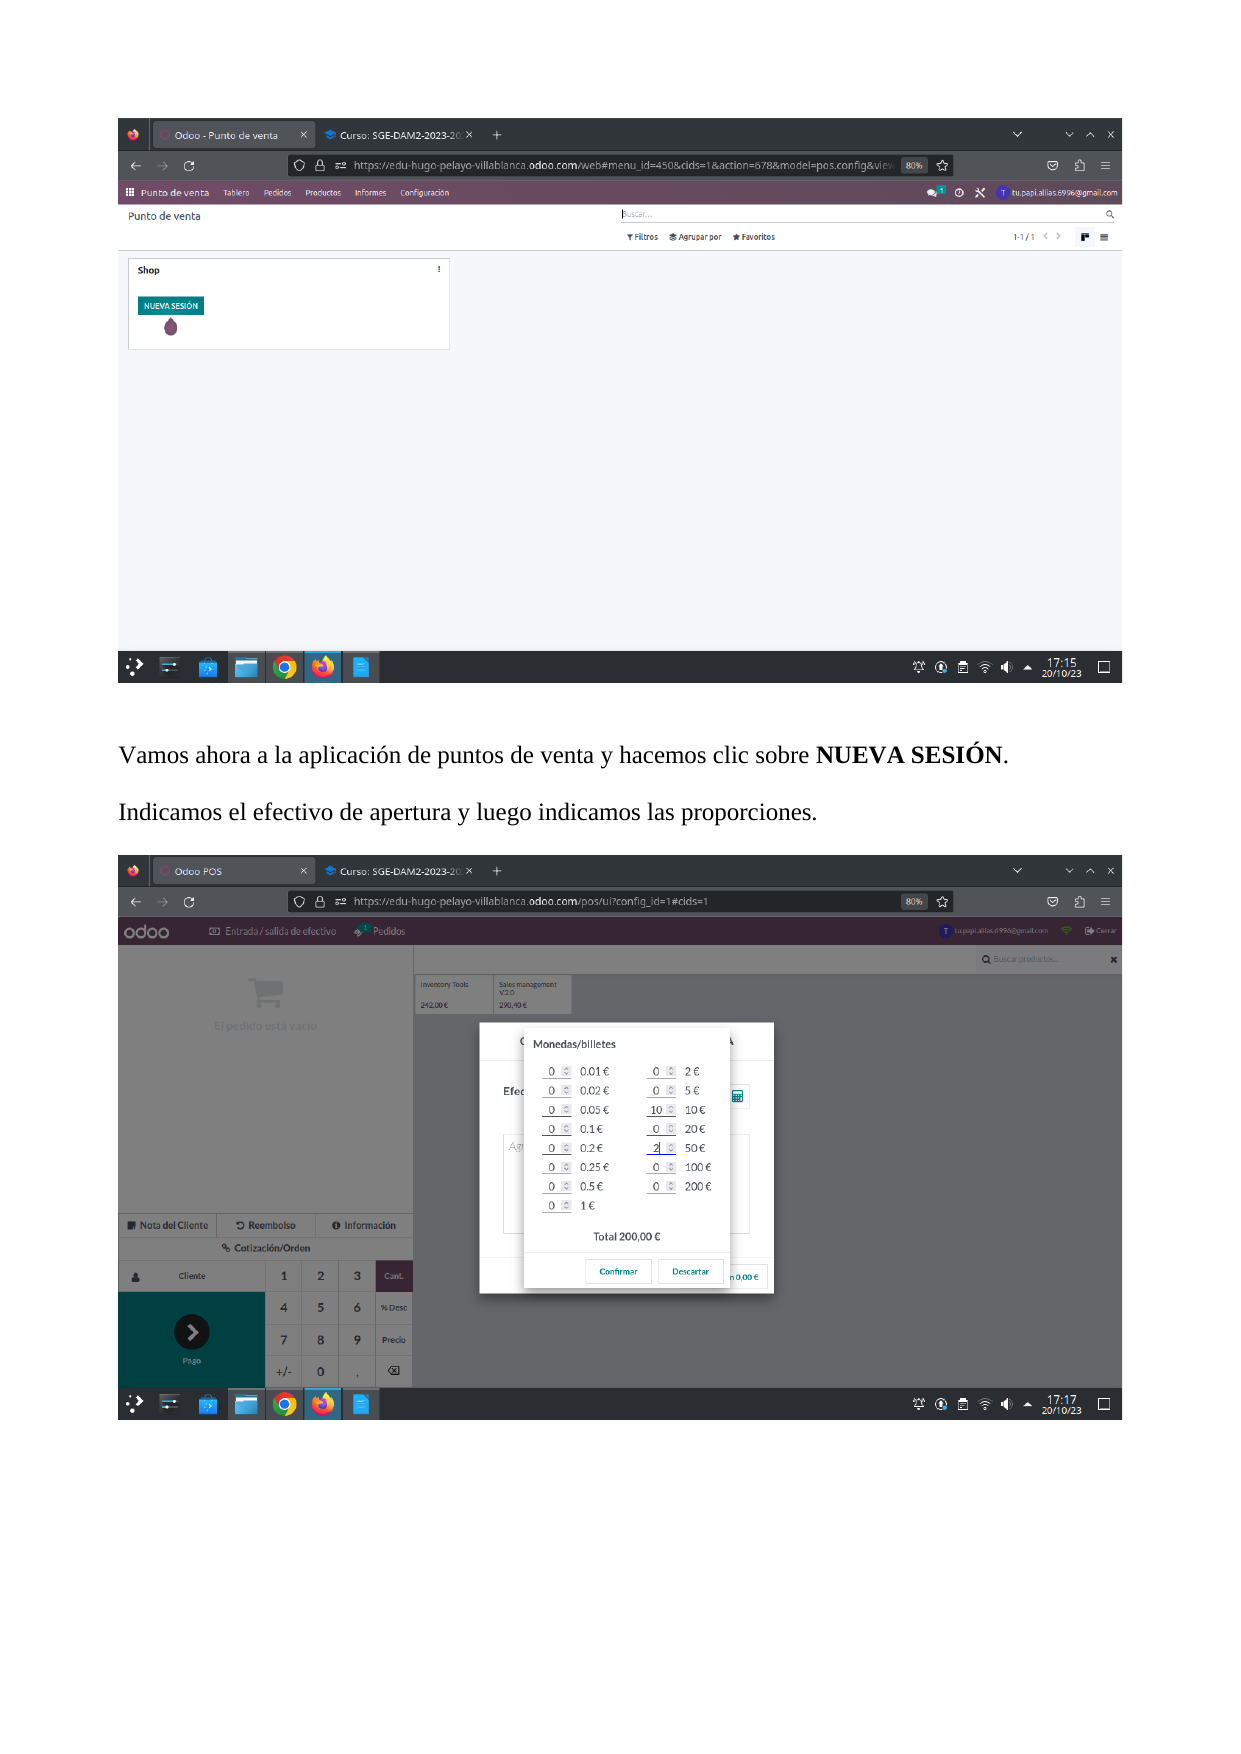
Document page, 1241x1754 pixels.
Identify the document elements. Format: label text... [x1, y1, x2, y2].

text Vamos ahora a la aplicación de puntos de venta y hacemos clic sobre NUEVA SESIÓN. [118, 740, 1122, 769]
picture [118, 118, 1123, 683]
picture [118, 855, 1123, 1420]
text Indicamos el efectivo de apertura y luego indicamos las proporciones. [118, 797, 1122, 826]
